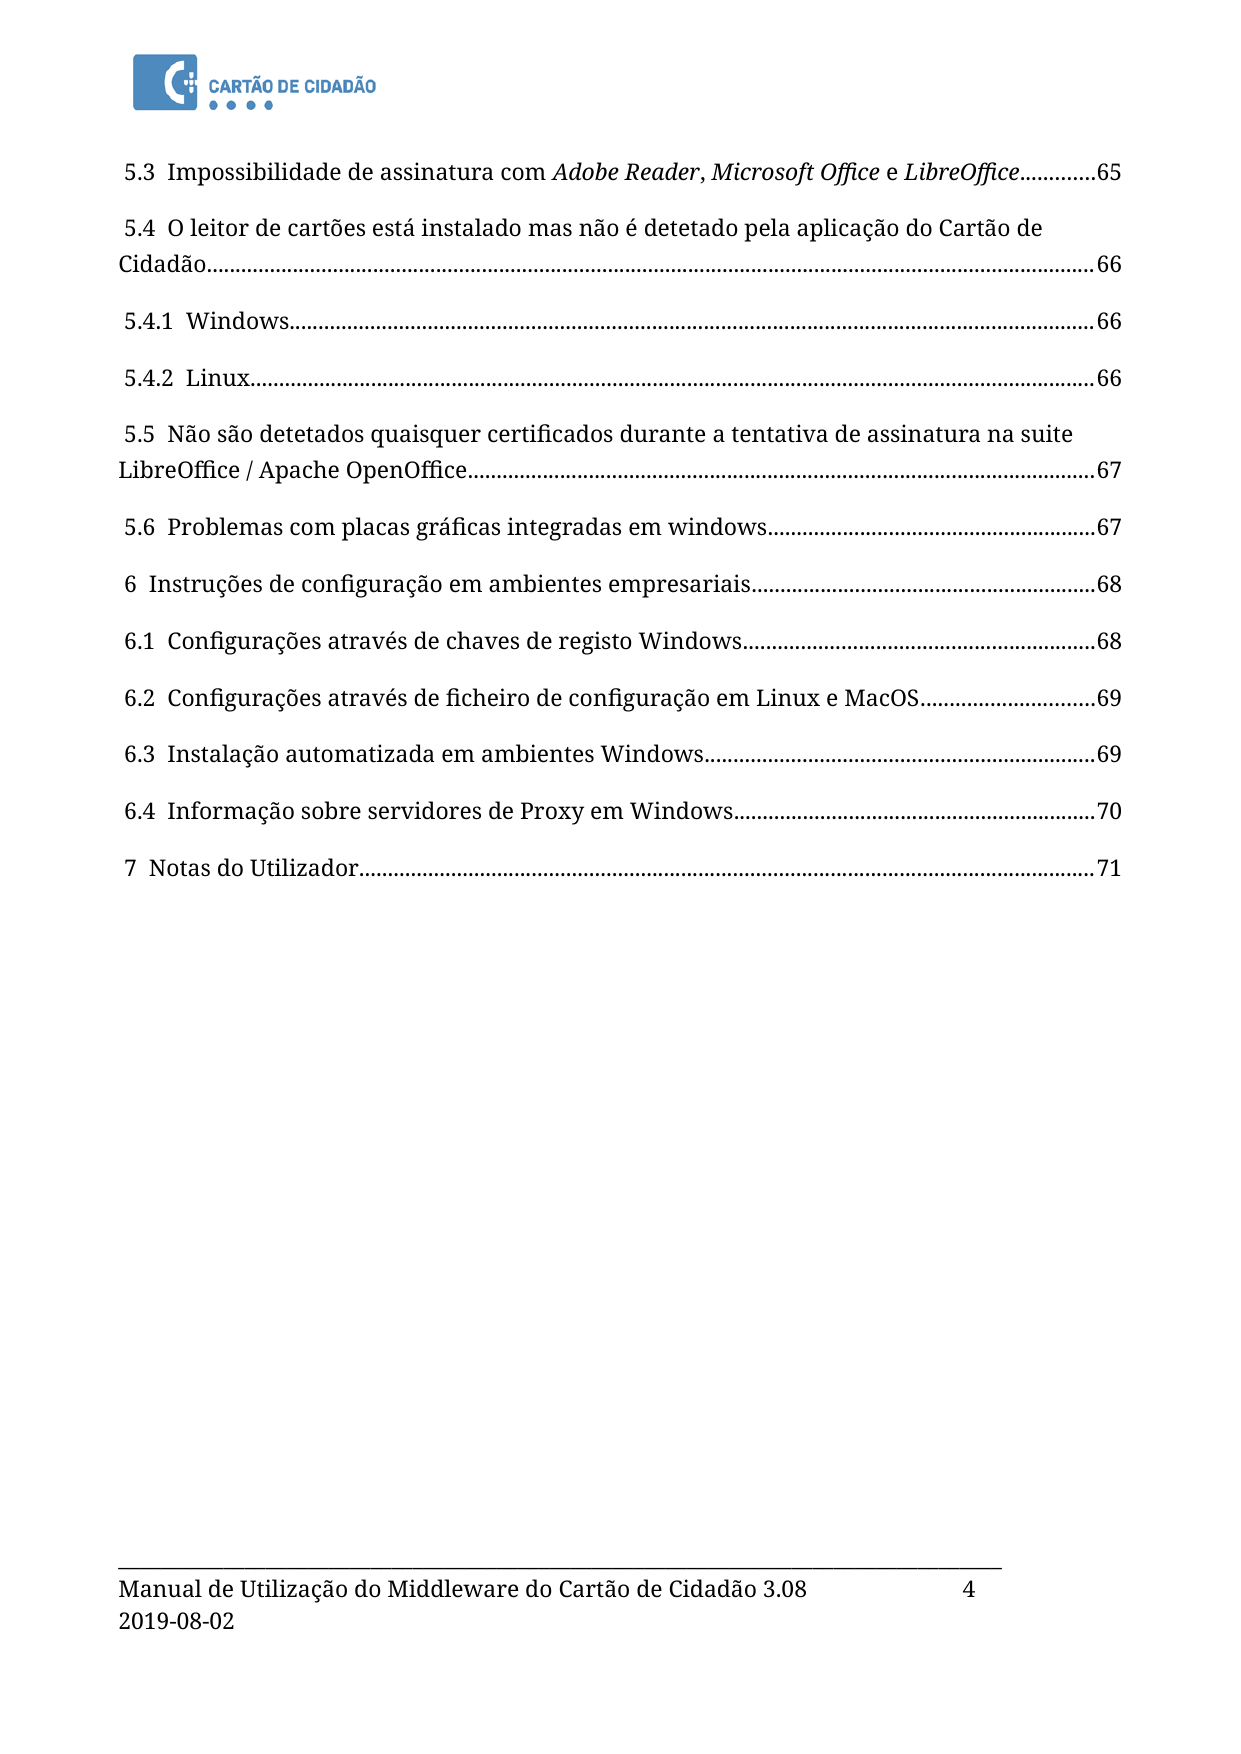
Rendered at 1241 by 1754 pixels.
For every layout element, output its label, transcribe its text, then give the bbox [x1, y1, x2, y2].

text 5.5 Não são detetados quaisquer certificados durante a tentativa de assinatura na suite LibreOffice / Apache OpenOffice 67 [118, 418, 1122, 486]
text 5.3 Impossibilidade de assinatura com Adobe Reader, Microsoft Office e LibreOffice. 65 [118, 155, 1122, 187]
text 6.4 Informação sobre servidores de Proxy em Windows 70 [118, 795, 1122, 826]
text 5.4 O leitor de cartões está instalado mas não é detetado pela aplicação do Cartão de Cidadão 66 [118, 212, 1122, 279]
text 6.2 Configurações através de ficheiro de configuração em Linux e MacOS 69 [118, 681, 1122, 713]
text 5.6 Problemas com placas gráficas integradas em windows 67 [118, 511, 1122, 542]
text 6.1 Configurações através de chaves de registo Windows 68 [118, 625, 1122, 656]
text 5.4.1 Windows 66 [118, 305, 1122, 336]
text 6.3 Instalação automatizada em ambientes Windows 69 [118, 738, 1122, 769]
text 6 Instruções de configuração em ambientes empresariais 68 [118, 568, 1122, 599]
text 5.4.2 Linux 66 [118, 362, 1122, 393]
text 7 Notas do Utilizador 71 [118, 852, 1122, 883]
picture [130, 47, 423, 118]
